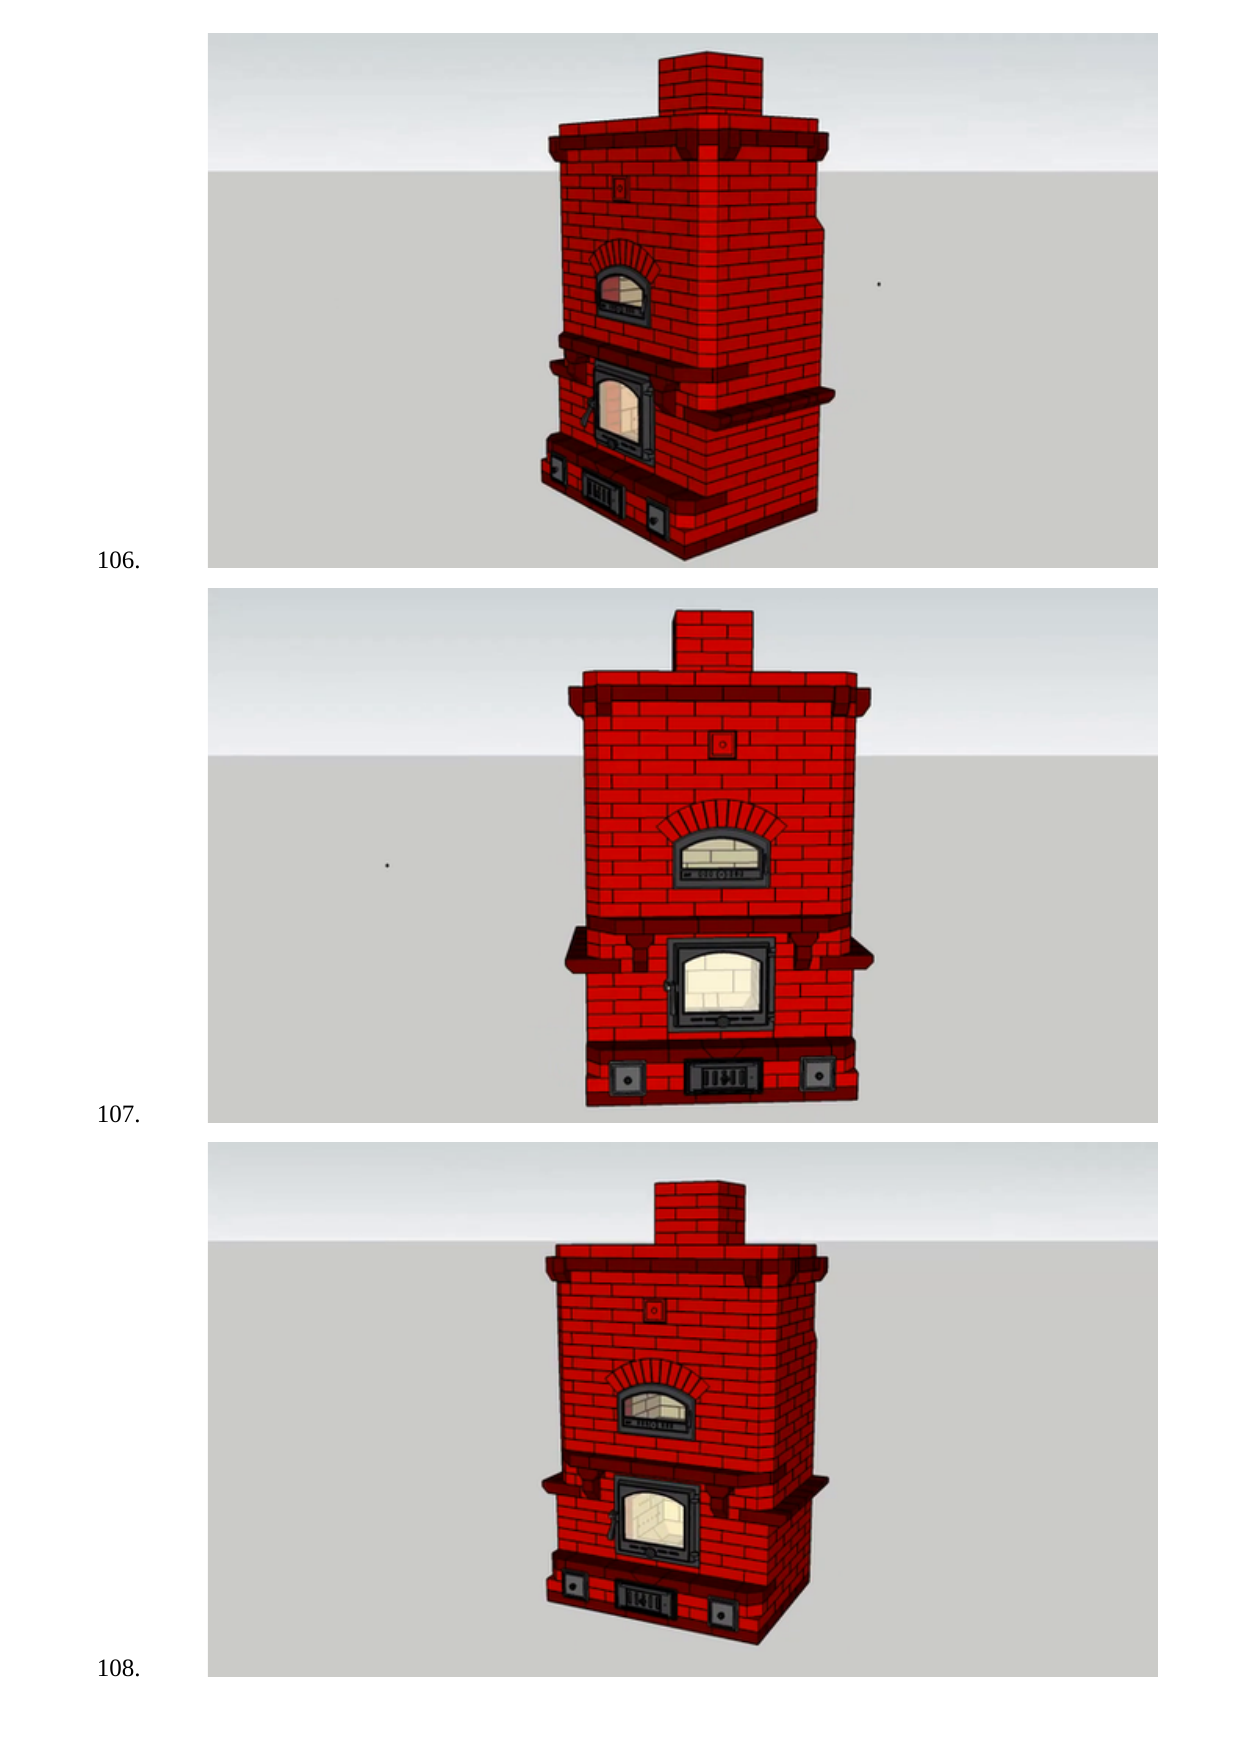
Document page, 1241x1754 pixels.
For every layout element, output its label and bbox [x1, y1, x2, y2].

picture [207, 33, 1158, 568]
picture [207, 588, 1158, 1123]
picture [207, 1142, 1158, 1677]
